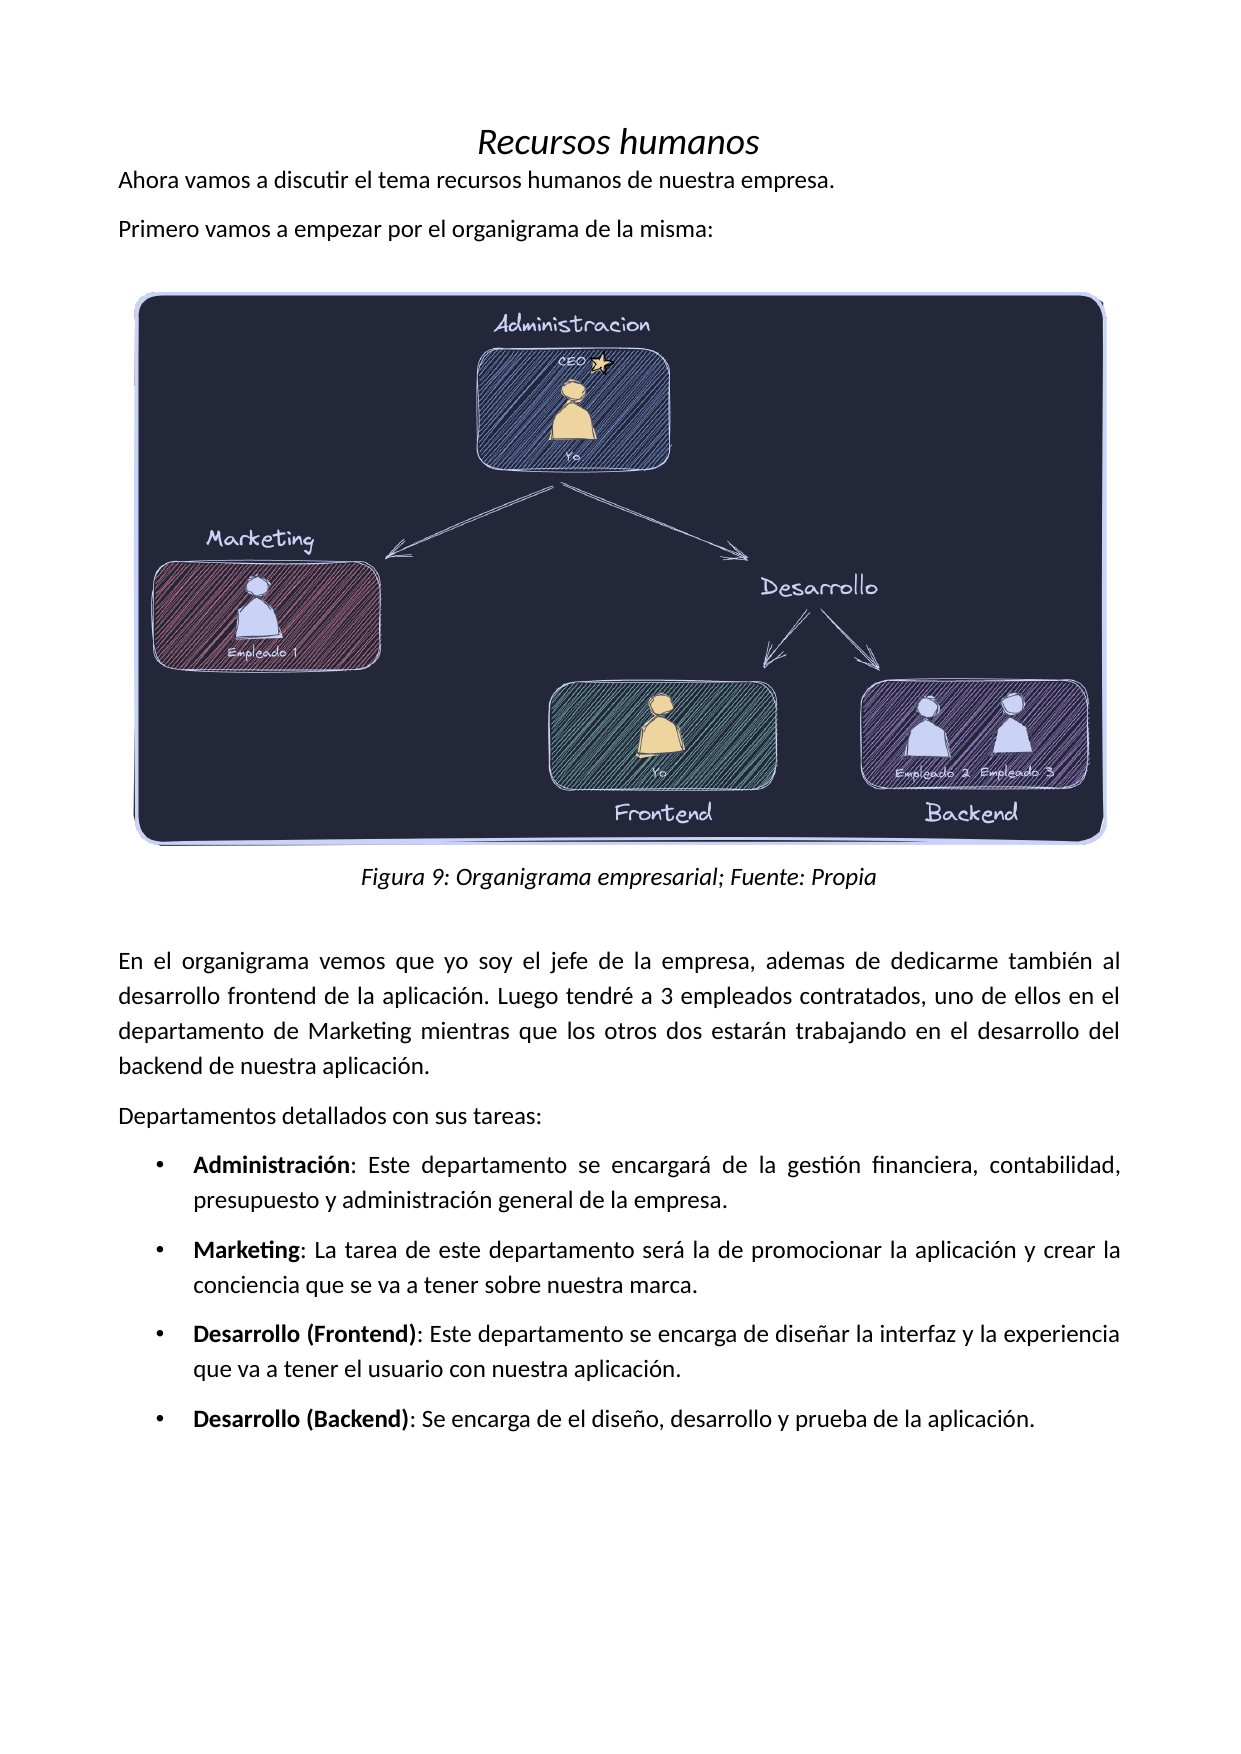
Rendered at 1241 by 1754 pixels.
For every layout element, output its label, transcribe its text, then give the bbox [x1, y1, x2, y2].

text Ahora vamos a discutir el tema recursos humanos de nuestra empresa. [118, 164, 1122, 194]
text Figura 9: Organigrama empresarial; Fuente: Propia [118, 861, 1122, 891]
picture [118, 275, 1123, 861]
text Departamentos detallados con sus tareas: [118, 1100, 1122, 1130]
list Marketing: La tarea de este departamento será la de promocionar la aplicación y crear la conciencia que se va a tener sobre nuestra marca. [156, 1234, 1122, 1299]
list Desarrollo (Frontend): Este departamento se encarga de diseñar la interfaz y la experiencia que va a tener el usuario con nuestra aplicación. [156, 1319, 1122, 1384]
list Administración: Este departamento se encargará de la gestión financiera, contabilidad, presupuesto y administración general de la empresa. [156, 1149, 1122, 1215]
text En el organigrama vemos que yo soy el jefe de la empresa, ademas de dedicarme también al desarrollo frontend de la aplicación. Luego tendré a 3 empleados contratados, uno de ellos en el departamento de Marketing mientras que los otros dos estarán trabajando en el desarrollo del backend de nuestra aplicación. [118, 945, 1122, 1081]
list Desarrollo (Backend): Se encarga de el diseño, desarrollo y prueba de la aplicación. [156, 1403, 1122, 1434]
text Primero vamos a empezar por el organigrama de la misma: [118, 213, 1122, 244]
text Recursos humanos [118, 118, 1122, 164]
